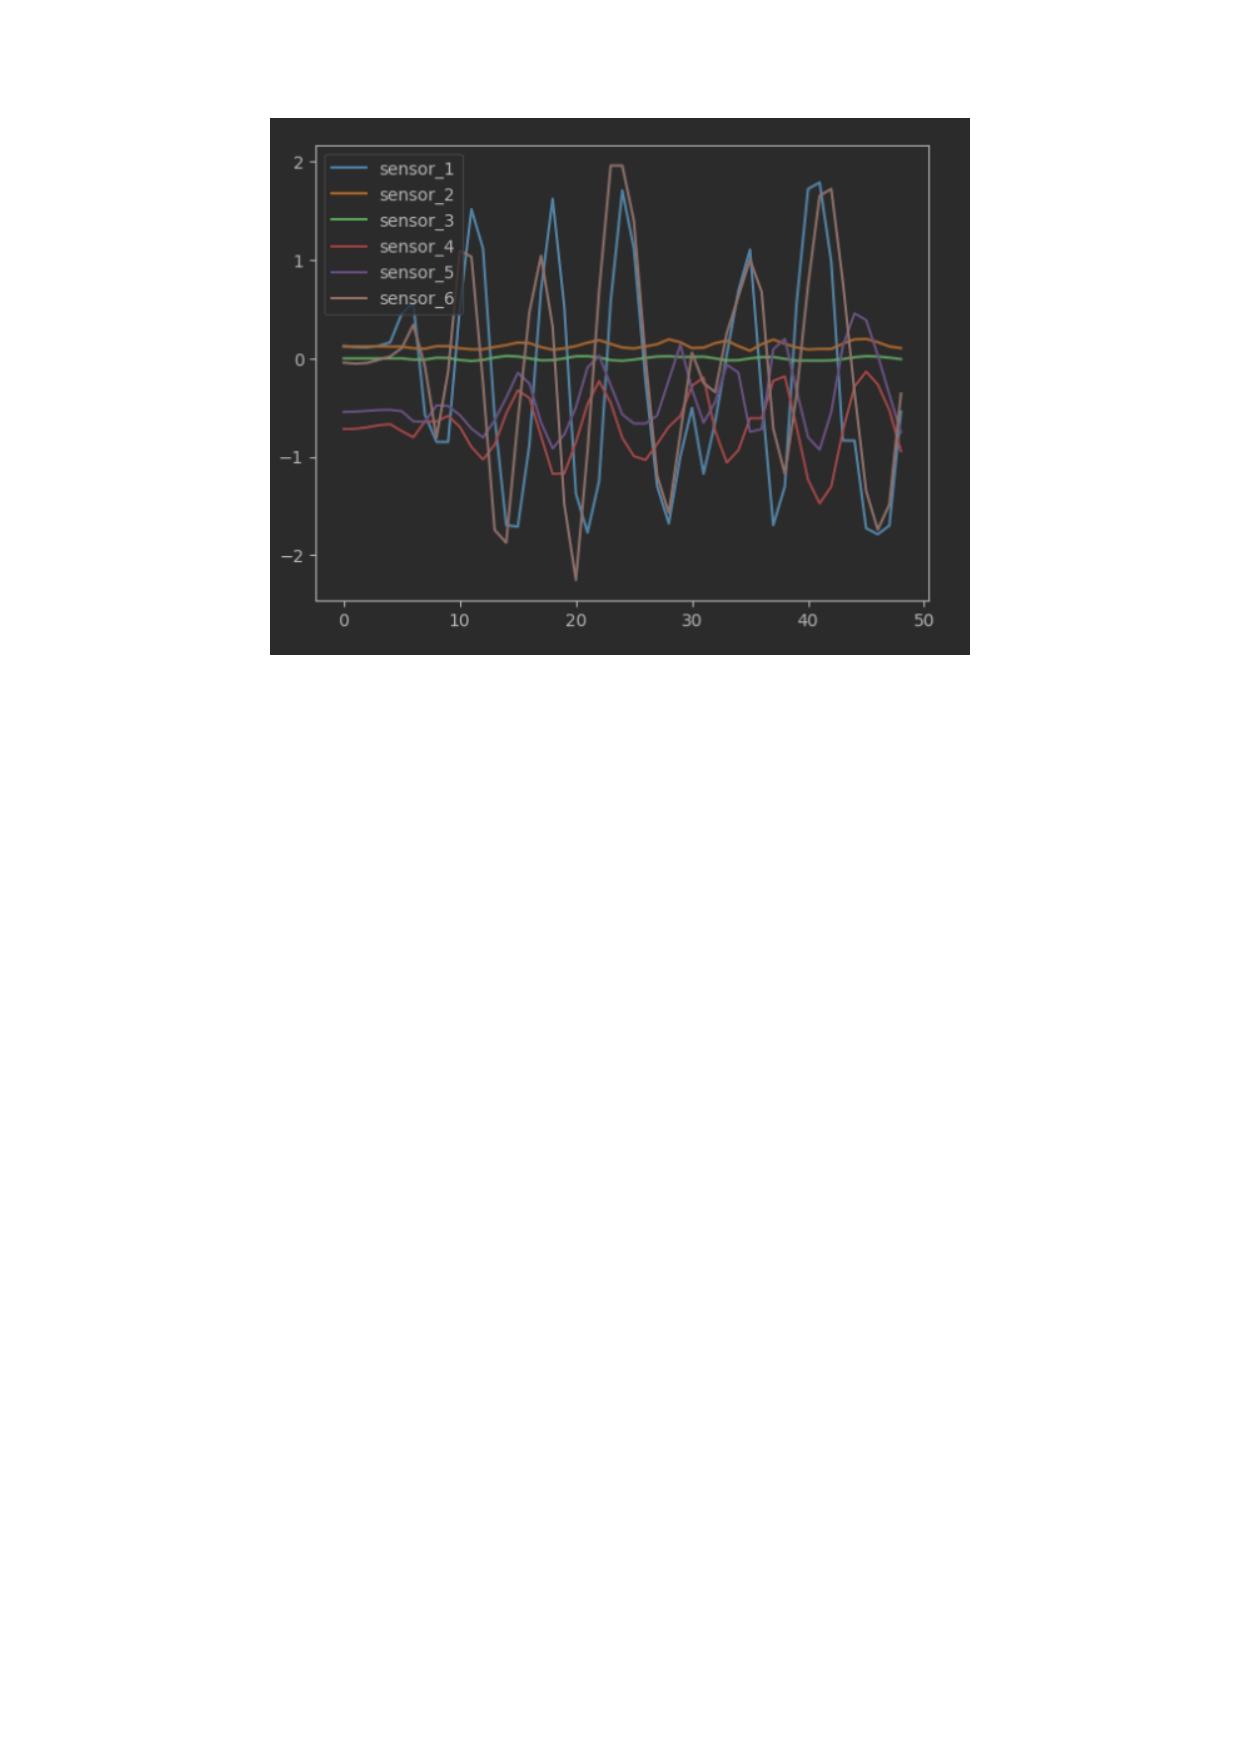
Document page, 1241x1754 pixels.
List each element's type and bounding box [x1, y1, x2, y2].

picture [270, 118, 970, 655]
